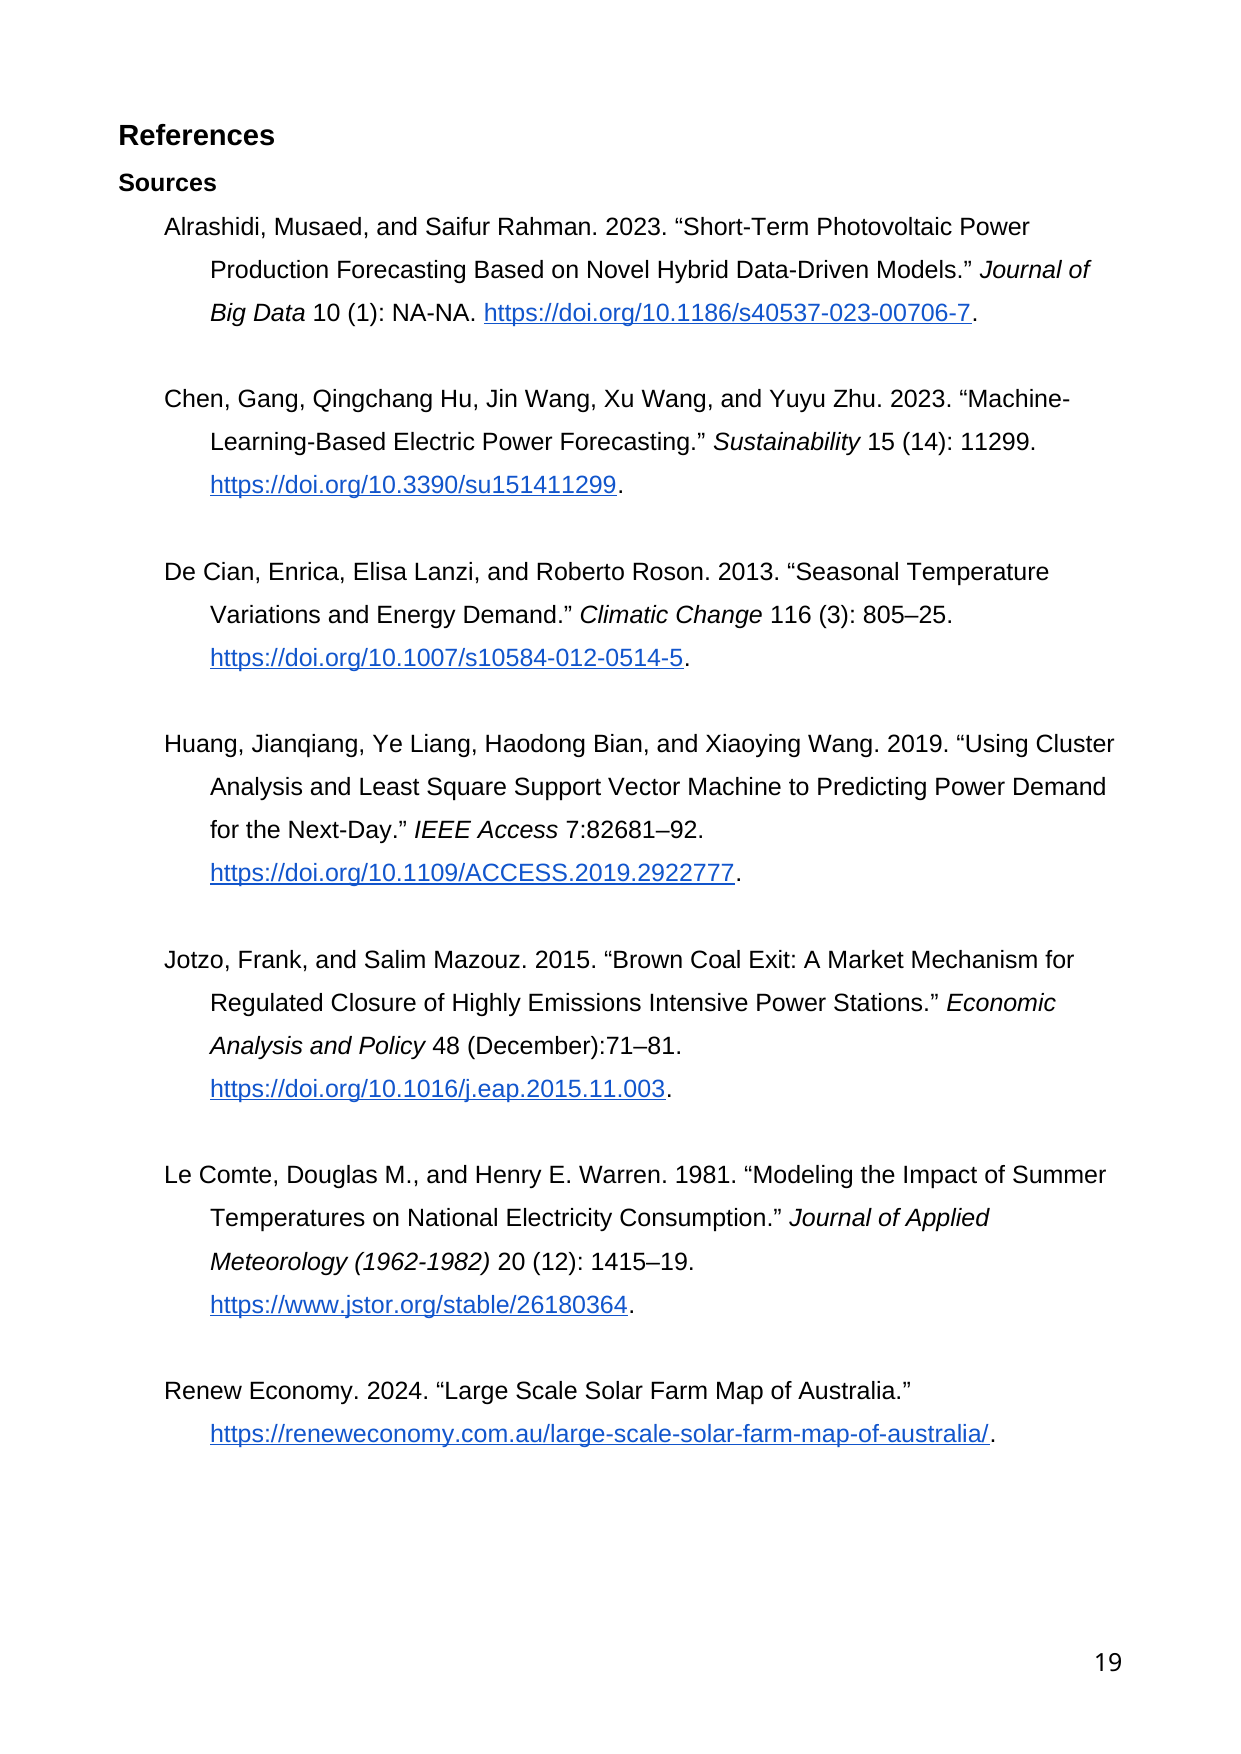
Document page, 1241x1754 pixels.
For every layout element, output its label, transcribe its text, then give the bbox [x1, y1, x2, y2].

text Renew Economy. 2024. “Large Scale Solar Farm Map of Australia.” https://reneweconomy.com.au/large-scale-solar-farm-map-of-australia/. [164, 1376, 1122, 1448]
text Huang, Jianqiang, Ye Liang, Haodong Bian, and Xiaoying Wang. 2019. “Using Cluster Analysis and Least Square Support Vector Machine to Predicting Power Demand for the Next-Day.” IEEE Access 7:82681–92. https://doi.org/10.1109/ACCESS.2019.2922777. [164, 729, 1122, 887]
text Alrashidi, Musaed, and Saifur Rahman. 2023. “Short-Term Photovoltaic Power Production Forecasting Based on Novel Hybrid Data-Driven Models.” Journal of Big Data 10 (1): NA-NA. https://doi.org/10.1186/s40537-023-00706-7. [164, 211, 1122, 326]
text Chen, Gang, Qingchang Hu, Jin Wang, Xu Wang, and Yuyu Zhu. 2023. “Machine-Learning-Based Electric Power Forecasting.” Sustainability 15 (14): 11299. https://doi.org/10.3390/su151411299. [164, 384, 1122, 499]
text De Cian, Enrica, Elisa Lanzi, and Roberto Roson. 2013. “Seasonal Temperature Variations and Energy Demand.” Climatic Change 116 (3): 805–25. https://doi.org/10.1007/s10584-012-0514-5. [164, 556, 1122, 671]
text Jotzo, Frank, and Salim Mazouz. 2015. “Brown Coal Exit: A Market Mechanism for Regulated Closure of Highly Emissions Intensive Power Stations.” Economic Analysis and Policy 48 (December):71–81. https://doi.org/10.1016/j.eap.2015.11.003. [164, 944, 1122, 1103]
subtitle Sources [118, 168, 1122, 197]
subtitle References [118, 118, 1122, 152]
text Le Comte, Douglas M., and Henry E. Warren. 1981. “Modeling the Impact of Summer Temperatures on National Electricity Consumption.” Journal of Applied Meteorology (1962-1982) 20 (12): 1415–19. https://www.jstor.org/stable/26180364. [164, 1160, 1122, 1318]
